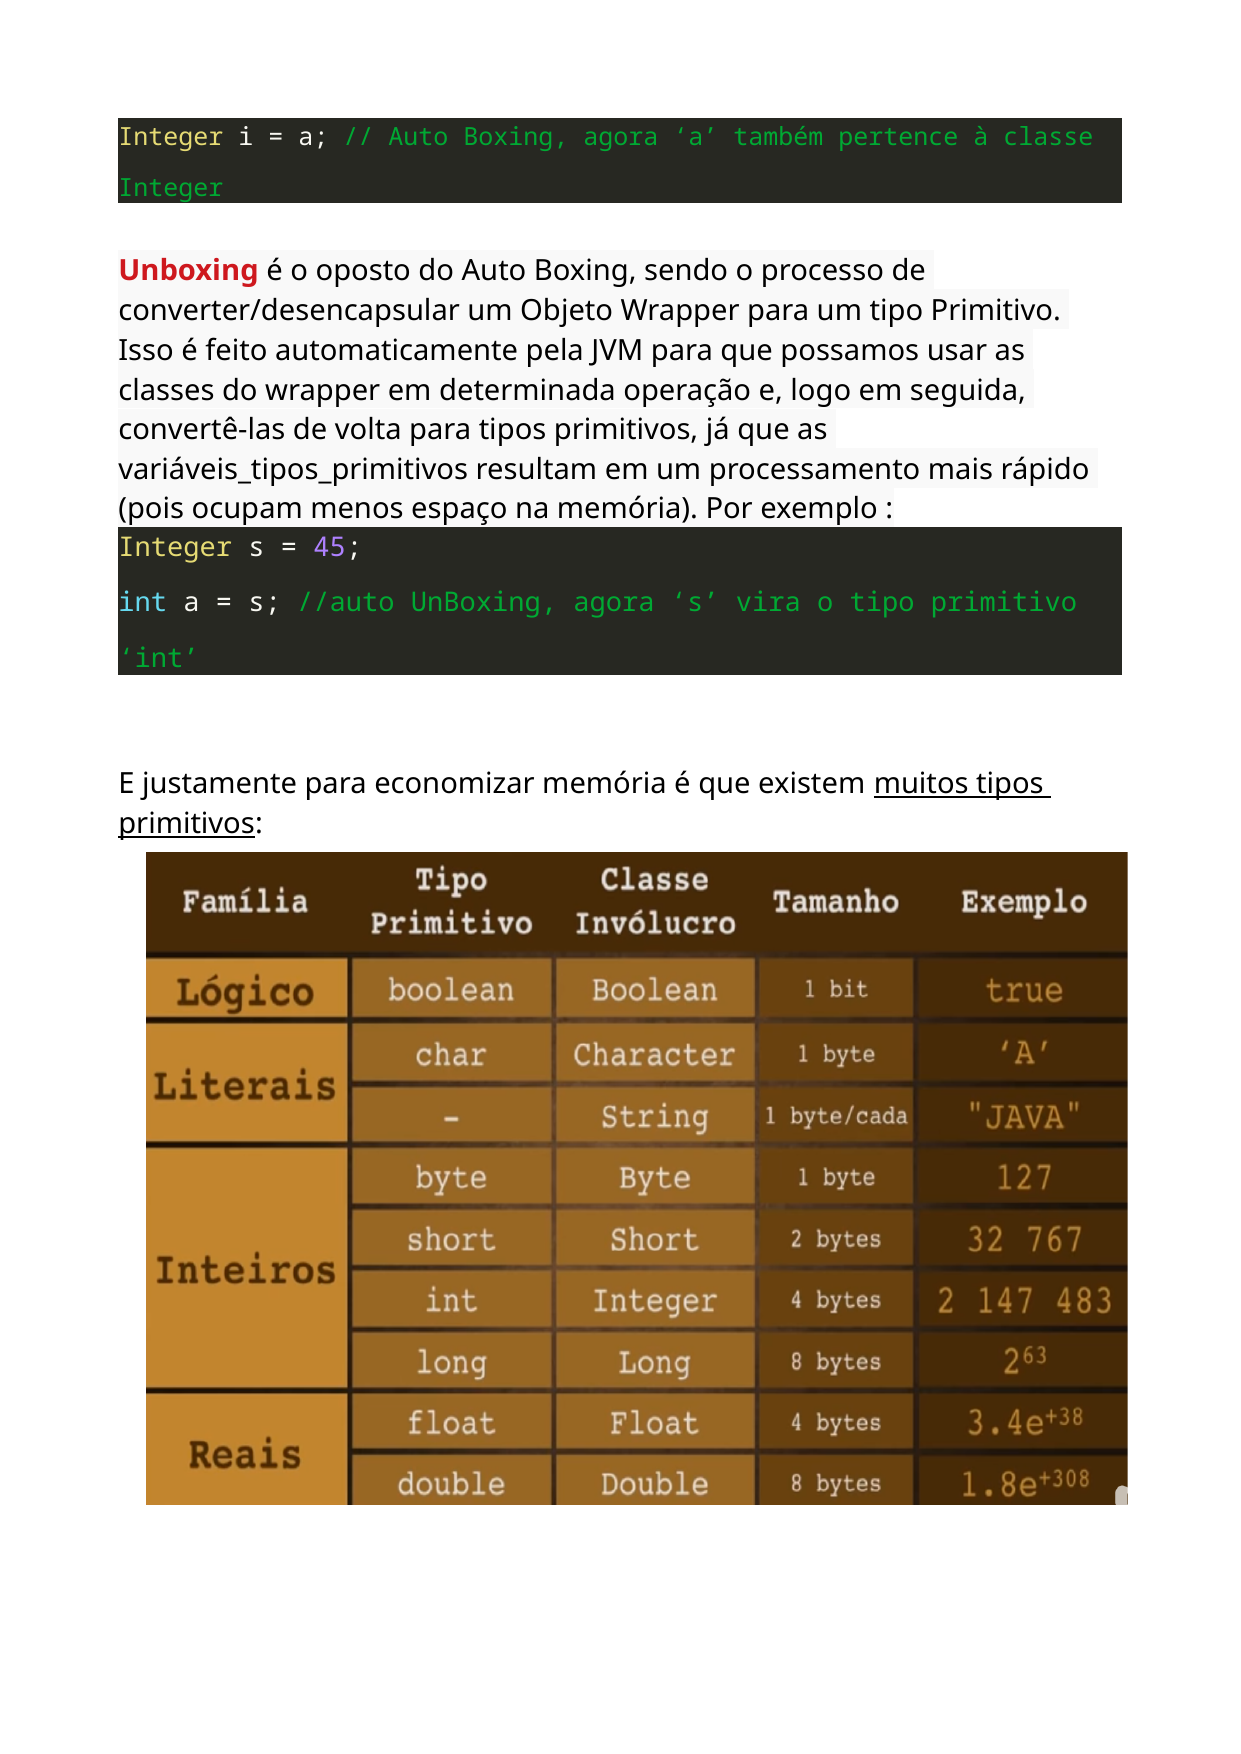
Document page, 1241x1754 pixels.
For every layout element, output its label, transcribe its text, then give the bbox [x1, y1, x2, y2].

text Integer i = a; // Auto Boxing, agora ‘a’ também pertence à classe Integer [118, 118, 1122, 203]
text Unboxing é o oposto do Auto Boxing, sendo o processo de converter/desencapsular um Objeto Wrapper para um tipo Primitivo. Isso é feito automaticamente pela JVM para que possamos usar as classes do wrapper em determinada operação e, logo em seguida, convertê-las de volta para tipos primitivos, já que as variáveis_tipos_primitivos resultam em um processamento mais rápido (pois ocupam menos espaço na memória). Por exemplo : [118, 250, 1122, 527]
text int a = s; //auto UnBoxing, agora ‘s’ vira o tipo primitivo ‘int’ [118, 583, 1122, 675]
picture [146, 852, 1128, 1505]
text E justamente para economizar memória é que existem muitos tipos primitivos: [118, 763, 1169, 842]
text Integer s = 45; [118, 527, 1122, 564]
